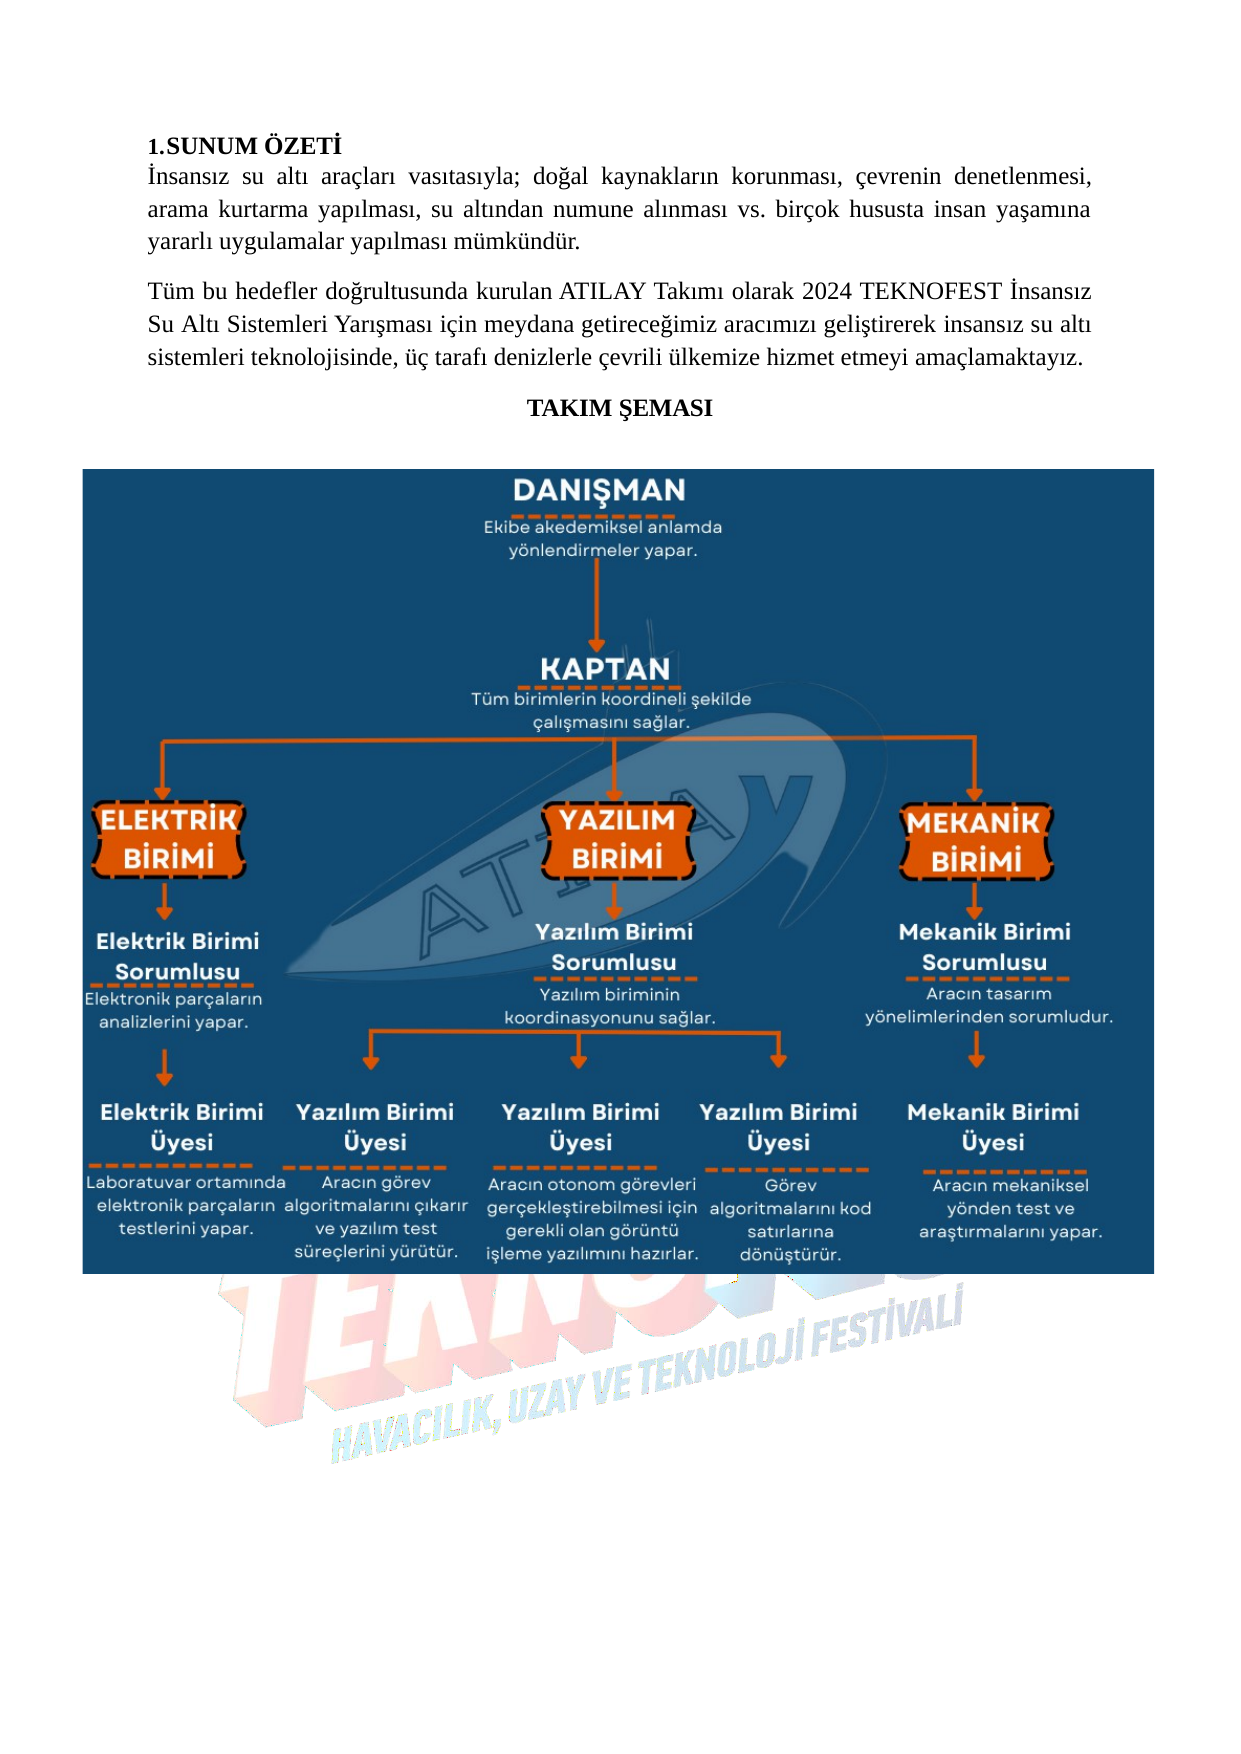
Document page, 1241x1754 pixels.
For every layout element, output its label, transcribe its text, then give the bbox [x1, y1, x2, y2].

picture [82, 469, 1155, 1464]
text İnsansız su altı araçları vasıtasıyla; doğal kaynakların korunması, çevrenin denetlenmesi, arama kurtarma yapılması, su altından numune alınması vs. birçok hususta insan yaşamına yararlı uygulamalar yapılması mümkündür. [147, 161, 1092, 255]
text TAKIM ŞEMASI [147, 393, 1092, 421]
text Tüm bu hedefler doğrultusunda kurulan ATILAY Takımı olarak 2024 TEKNOFEST İnsansız Su Altı Sistemleri Yarışması için meydana getireceğimiz aracımızı geliştirerek insansız su altı sistemleri teknolojisinde, üç tarafı denizlerle çevrili ülkemize hizmet etmeyi amaçlamaktayız. [147, 276, 1092, 371]
subtitle SUNUM ÖZETİ [147, 131, 1198, 160]
